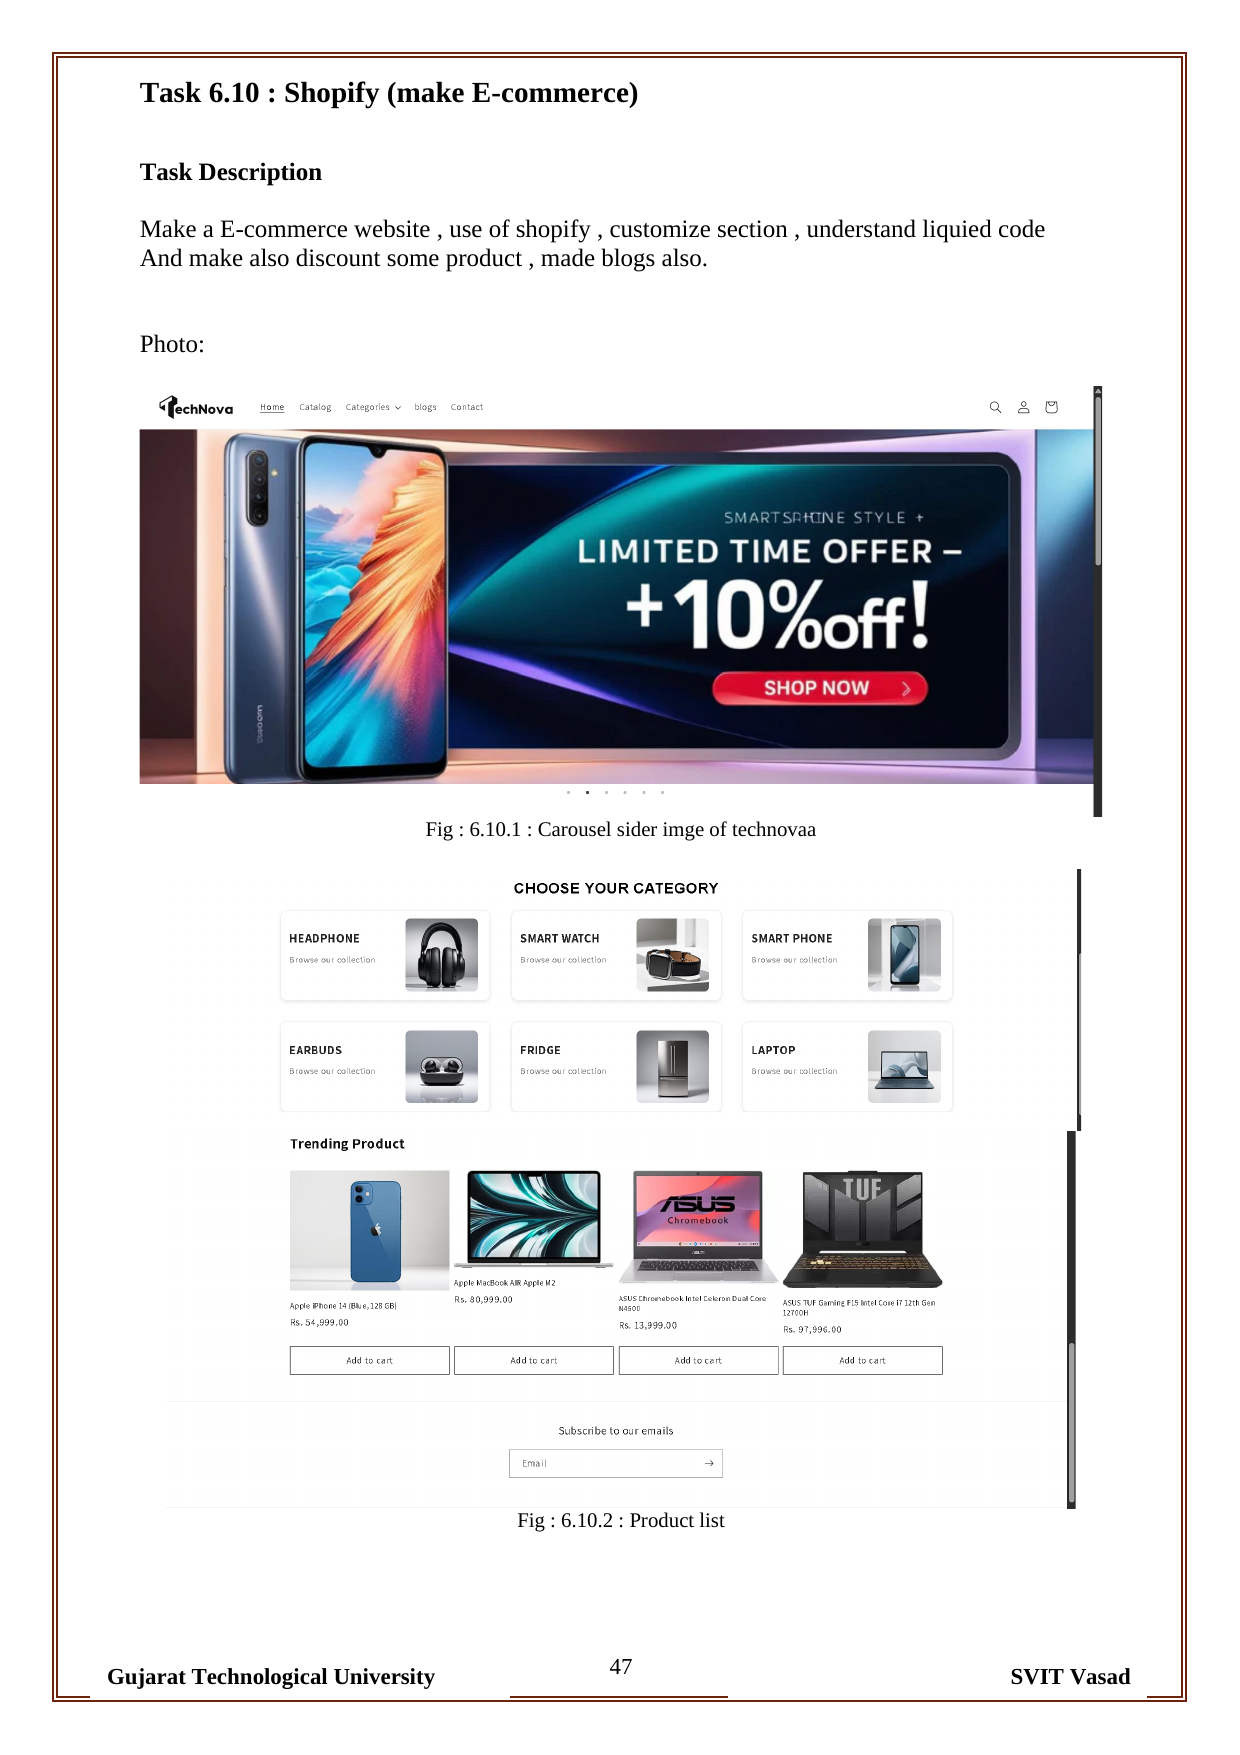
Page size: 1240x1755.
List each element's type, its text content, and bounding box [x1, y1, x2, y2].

subtitle Task 6.10 : Shopify (make E-commerce) [139, 75, 1102, 108]
text Fig : 6.10.1 : Carousel sider imge of technovaa [139, 817, 1102, 841]
picture [139, 386, 1103, 817]
picture [160, 869, 1082, 1509]
text Fig : 6.10.2 : Product list [139, 1508, 1102, 1532]
text And make also discount some product , made blogs also. [139, 243, 1102, 272]
text Task Description Make a E-commerce website , use of shopify , customize section , understand liquied code [139, 157, 1102, 243]
text Photo: [139, 329, 1102, 358]
